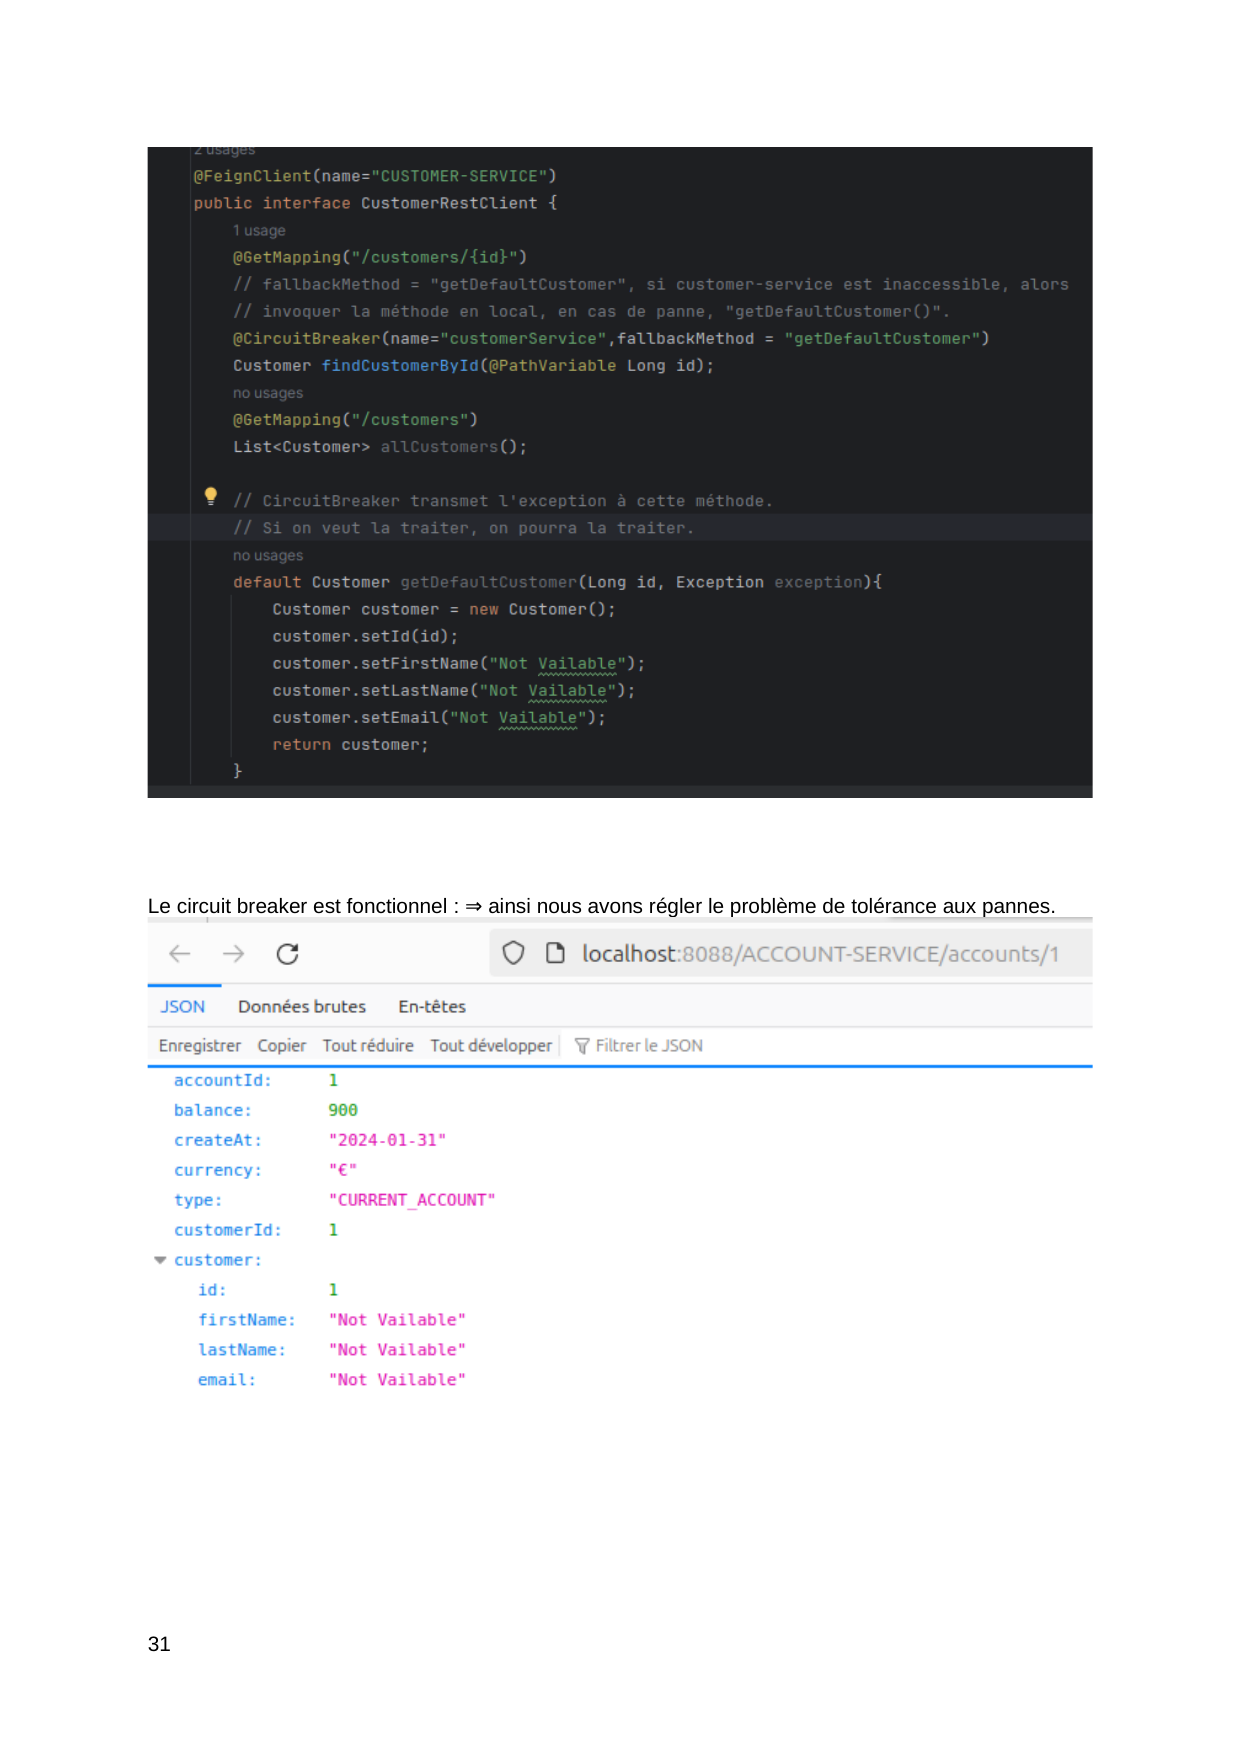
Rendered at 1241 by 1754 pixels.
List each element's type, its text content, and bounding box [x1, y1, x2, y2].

picture [147, 147, 1093, 798]
text Le circuit breaker est fonctionnel : ⇒ ainsi nous avons régler le problème de tolérance aux pannes. [148, 893, 1093, 917]
picture [147, 917, 1093, 1411]
